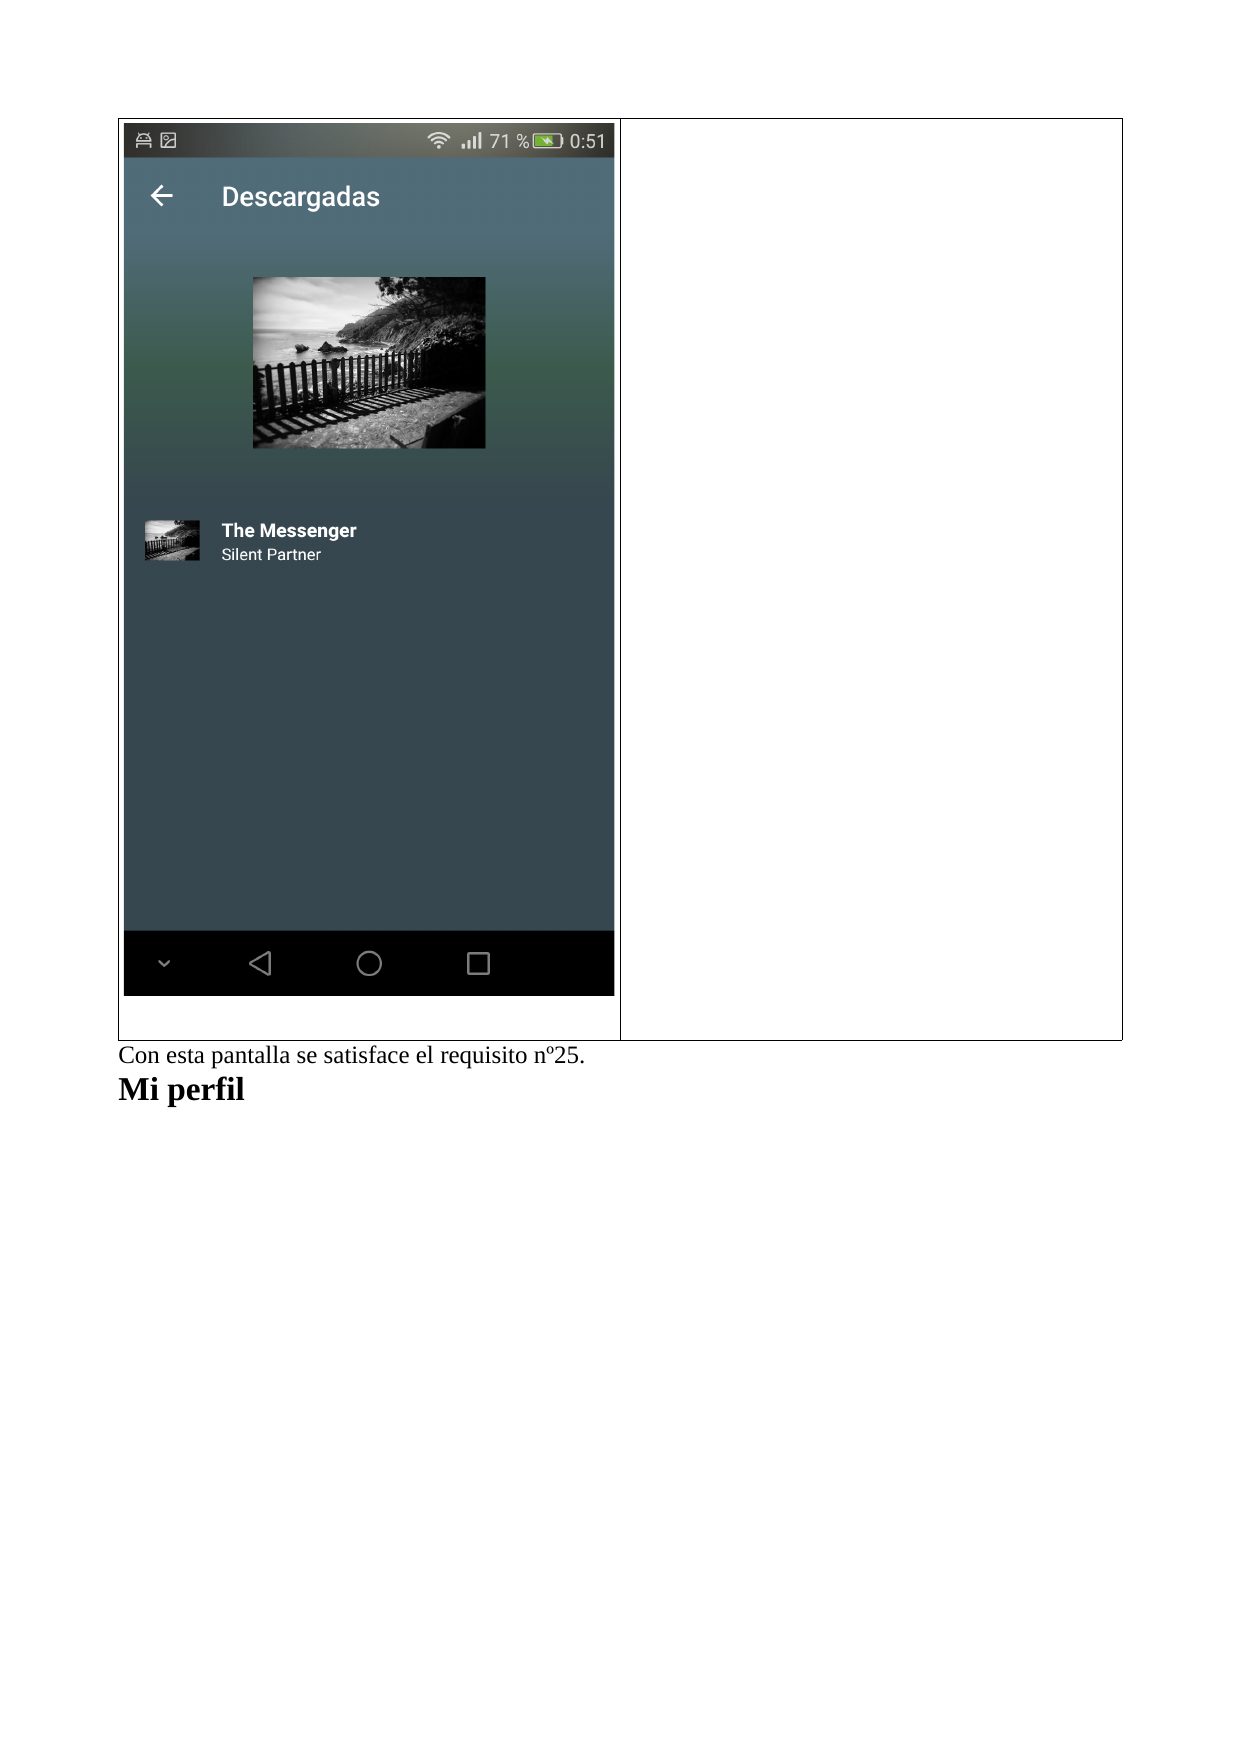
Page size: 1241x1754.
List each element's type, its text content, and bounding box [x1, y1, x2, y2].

text Mi perfil [118, 1069, 1122, 1107]
table_header [119, 119, 620, 1040]
picture [123, 123, 615, 996]
table_header [621, 119, 1122, 1040]
text Con esta pantalla se satisface el requisito nº25. [118, 1041, 1122, 1069]
